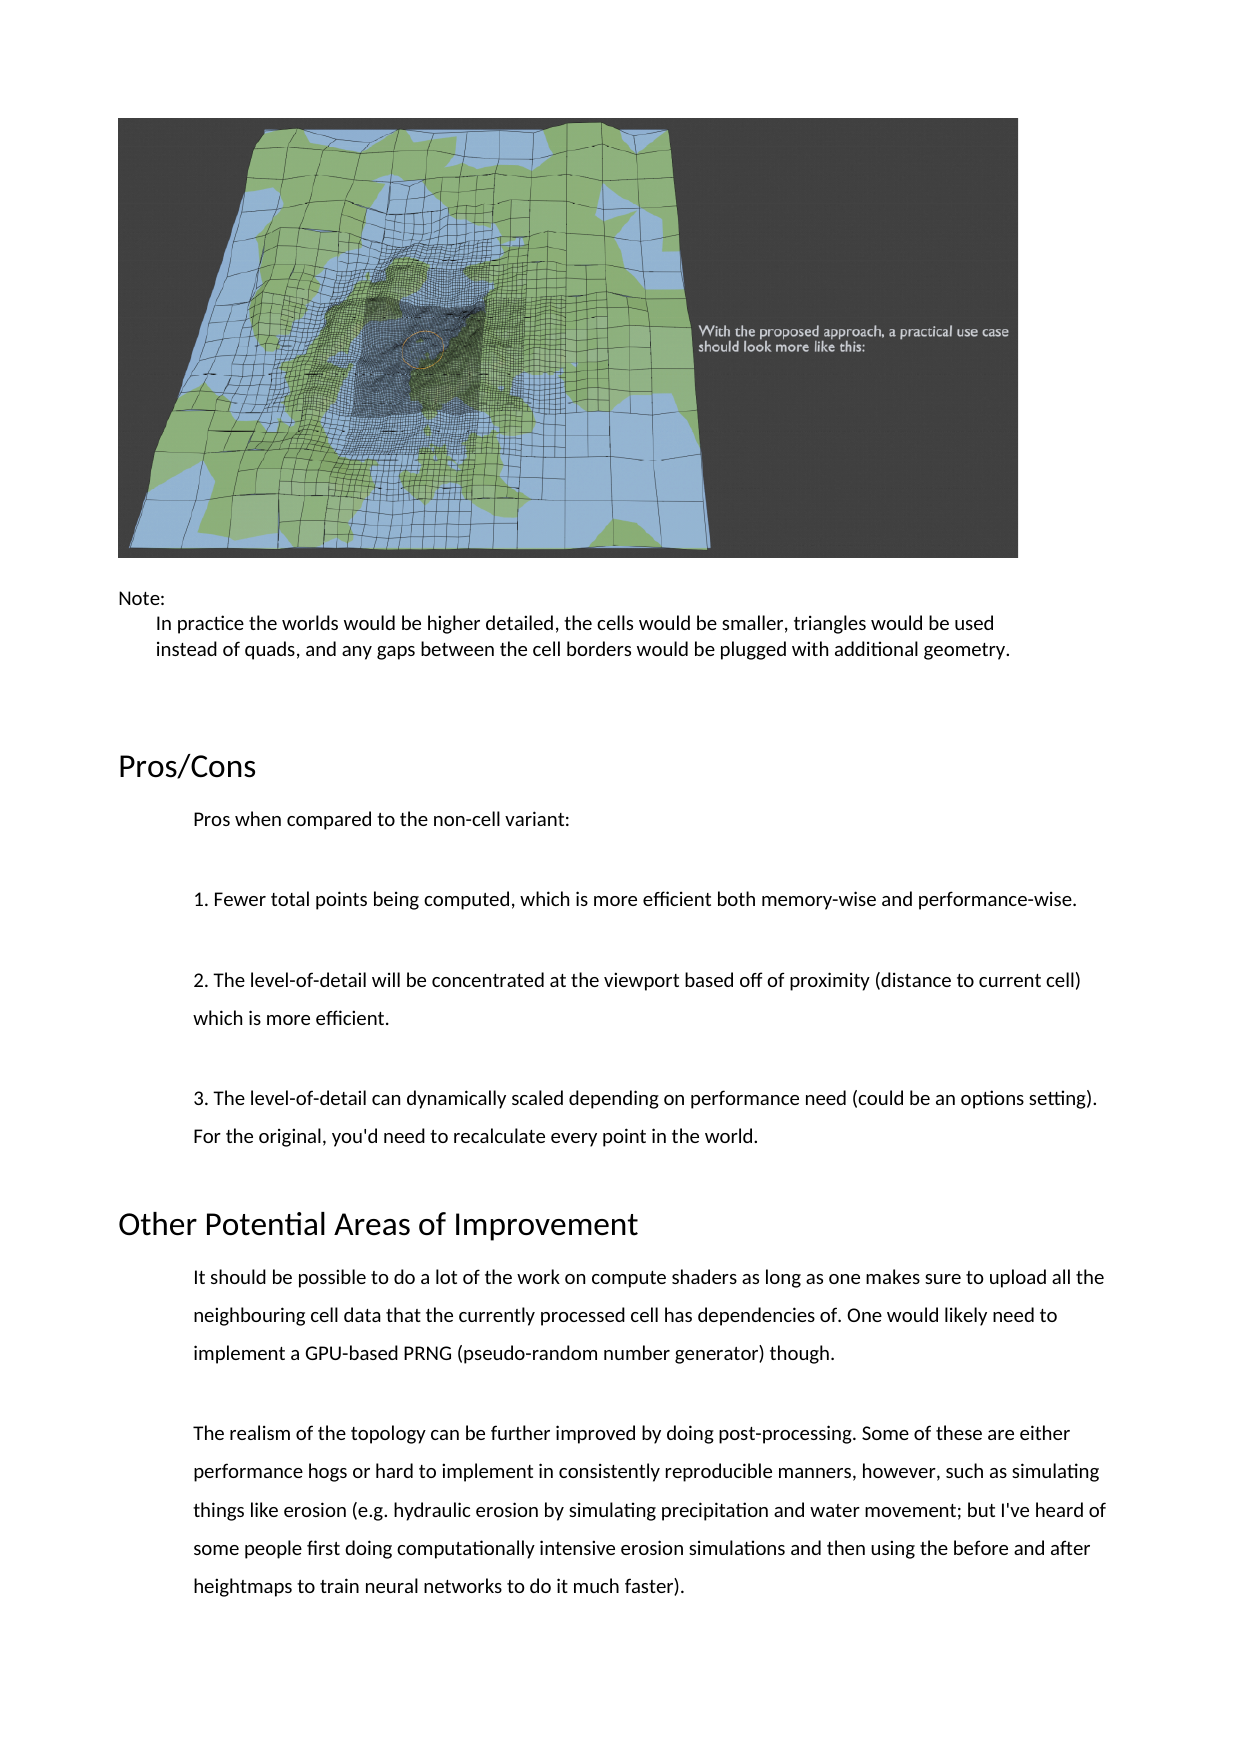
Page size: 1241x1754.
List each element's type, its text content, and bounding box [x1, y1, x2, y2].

text instead of quads, and any gaps between the cell borders would be plugged with additional geometry. [118, 636, 1122, 661]
text Other Potential Areas of Improvement [118, 1203, 1122, 1244]
text 1. Fewer total points being computed, which is more efficient both memory-wise and performance-wise. [193, 887, 1122, 912]
text It should be possible to do a lot of the work on compute shaders as long as one makes sure to upload all the neighbouring cell data that the currently processed cell has dependencies of. One would likely need to implement a GPU-based PRNG (pseudo-random number generator) though. [193, 1264, 1122, 1366]
text Pros when compared to the non-cell variant: [193, 807, 1122, 832]
text 3. The level-of-detail can dynamically scaled depending on performance need (could be an options setting). For the original, you'd need to recalculate every point in the world. [193, 1085, 1122, 1148]
text The realism of the topology can be further improved by doing post-processing. Some of these are either performance hogs or hard to implement in consistently reproducible manners, however, such as simulating things like erosion (e.g. hydraulic erosion by simulating precipitation and water movement; but I've heard of some people first doing computationally intensive erosion simulations and then using the before and after heightmaps to train neural networks to do it much faster). [193, 1421, 1122, 1598]
text In practice the worlds would be higher detailed, the cells would be smaller, triangles would be used [118, 611, 1122, 636]
text 2. The level-of-detail will be concentrated at the viewport based off of proximity (distance to current cell) which is more efficient. [193, 967, 1122, 1030]
text Pros/Cons [118, 746, 1122, 786]
text Note: [118, 585, 1122, 611]
